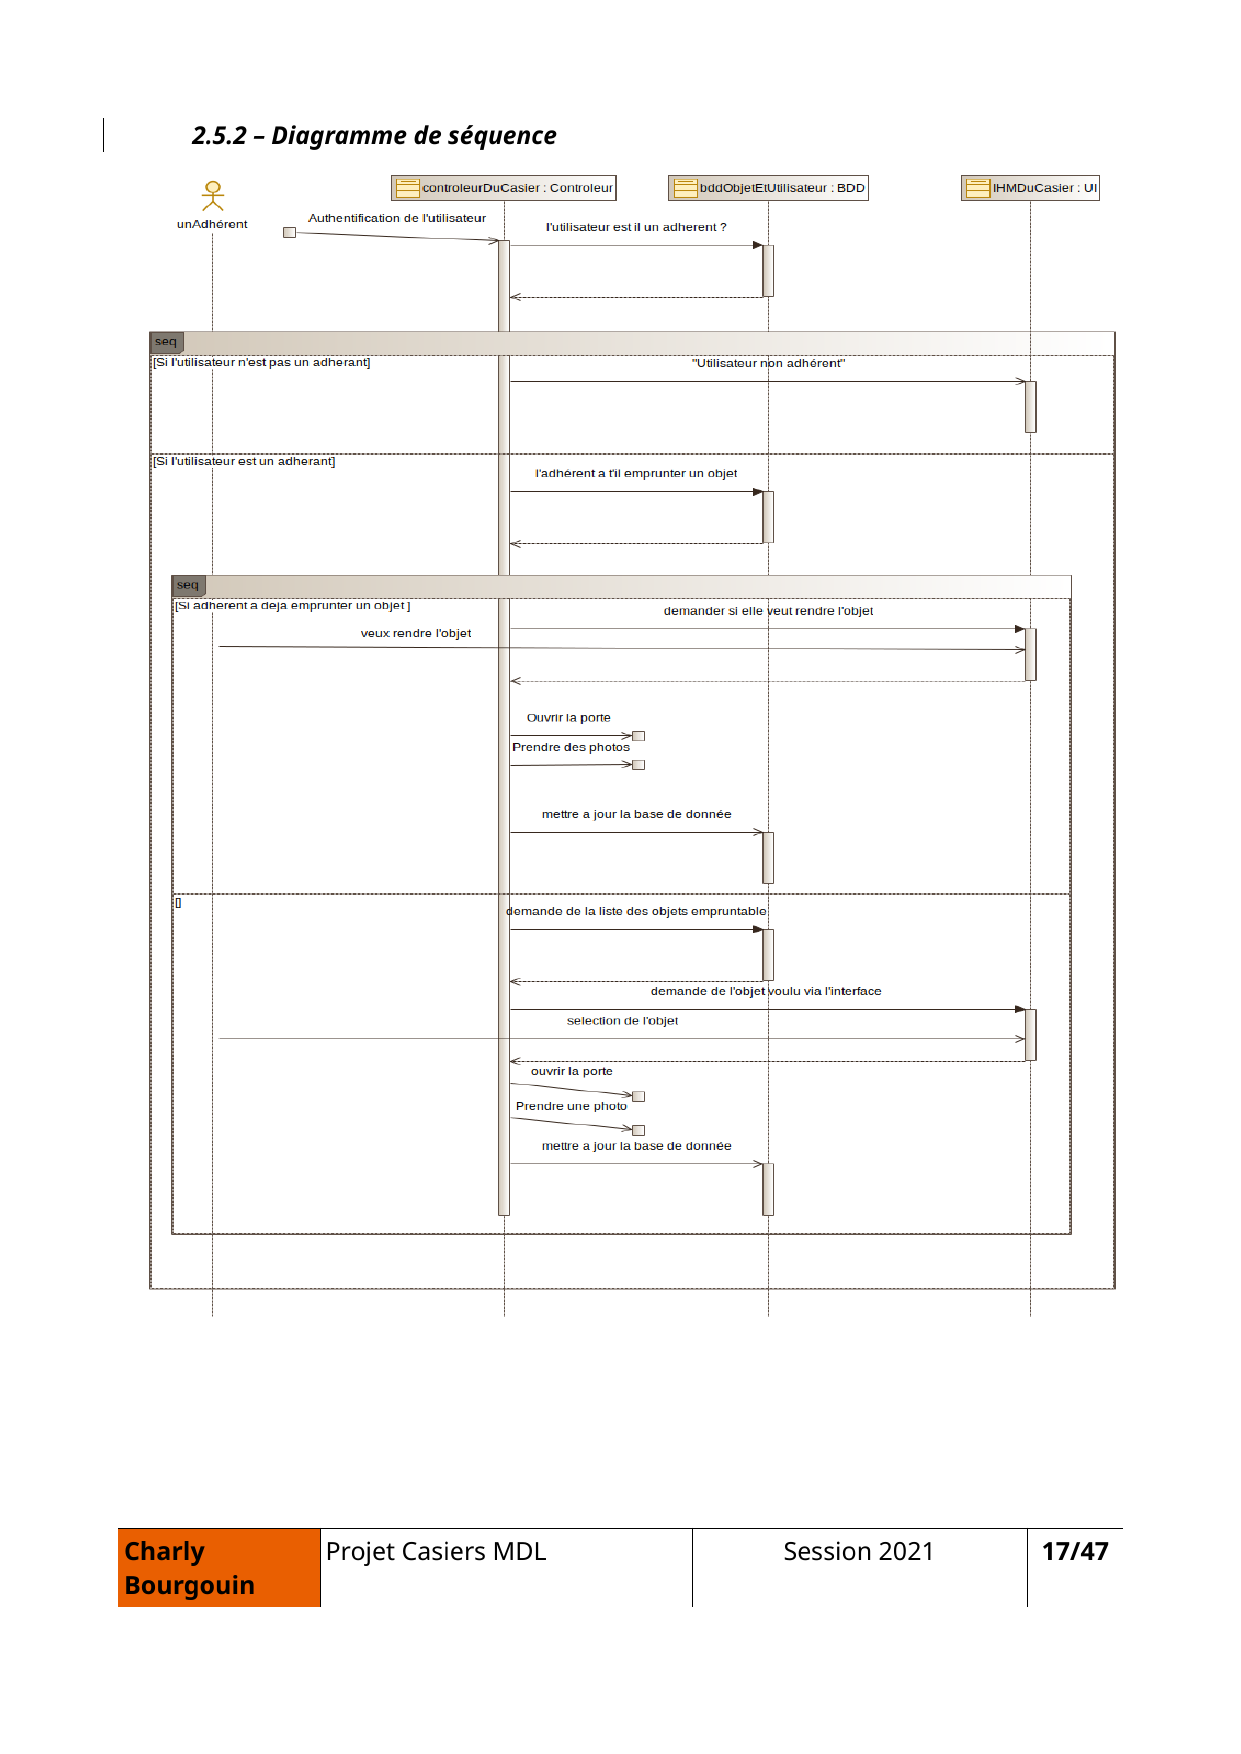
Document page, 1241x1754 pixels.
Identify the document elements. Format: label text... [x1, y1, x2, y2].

picture [117, 166, 1127, 1317]
text 2.5.2 – Diagramme de séquence [118, 118, 1122, 152]
